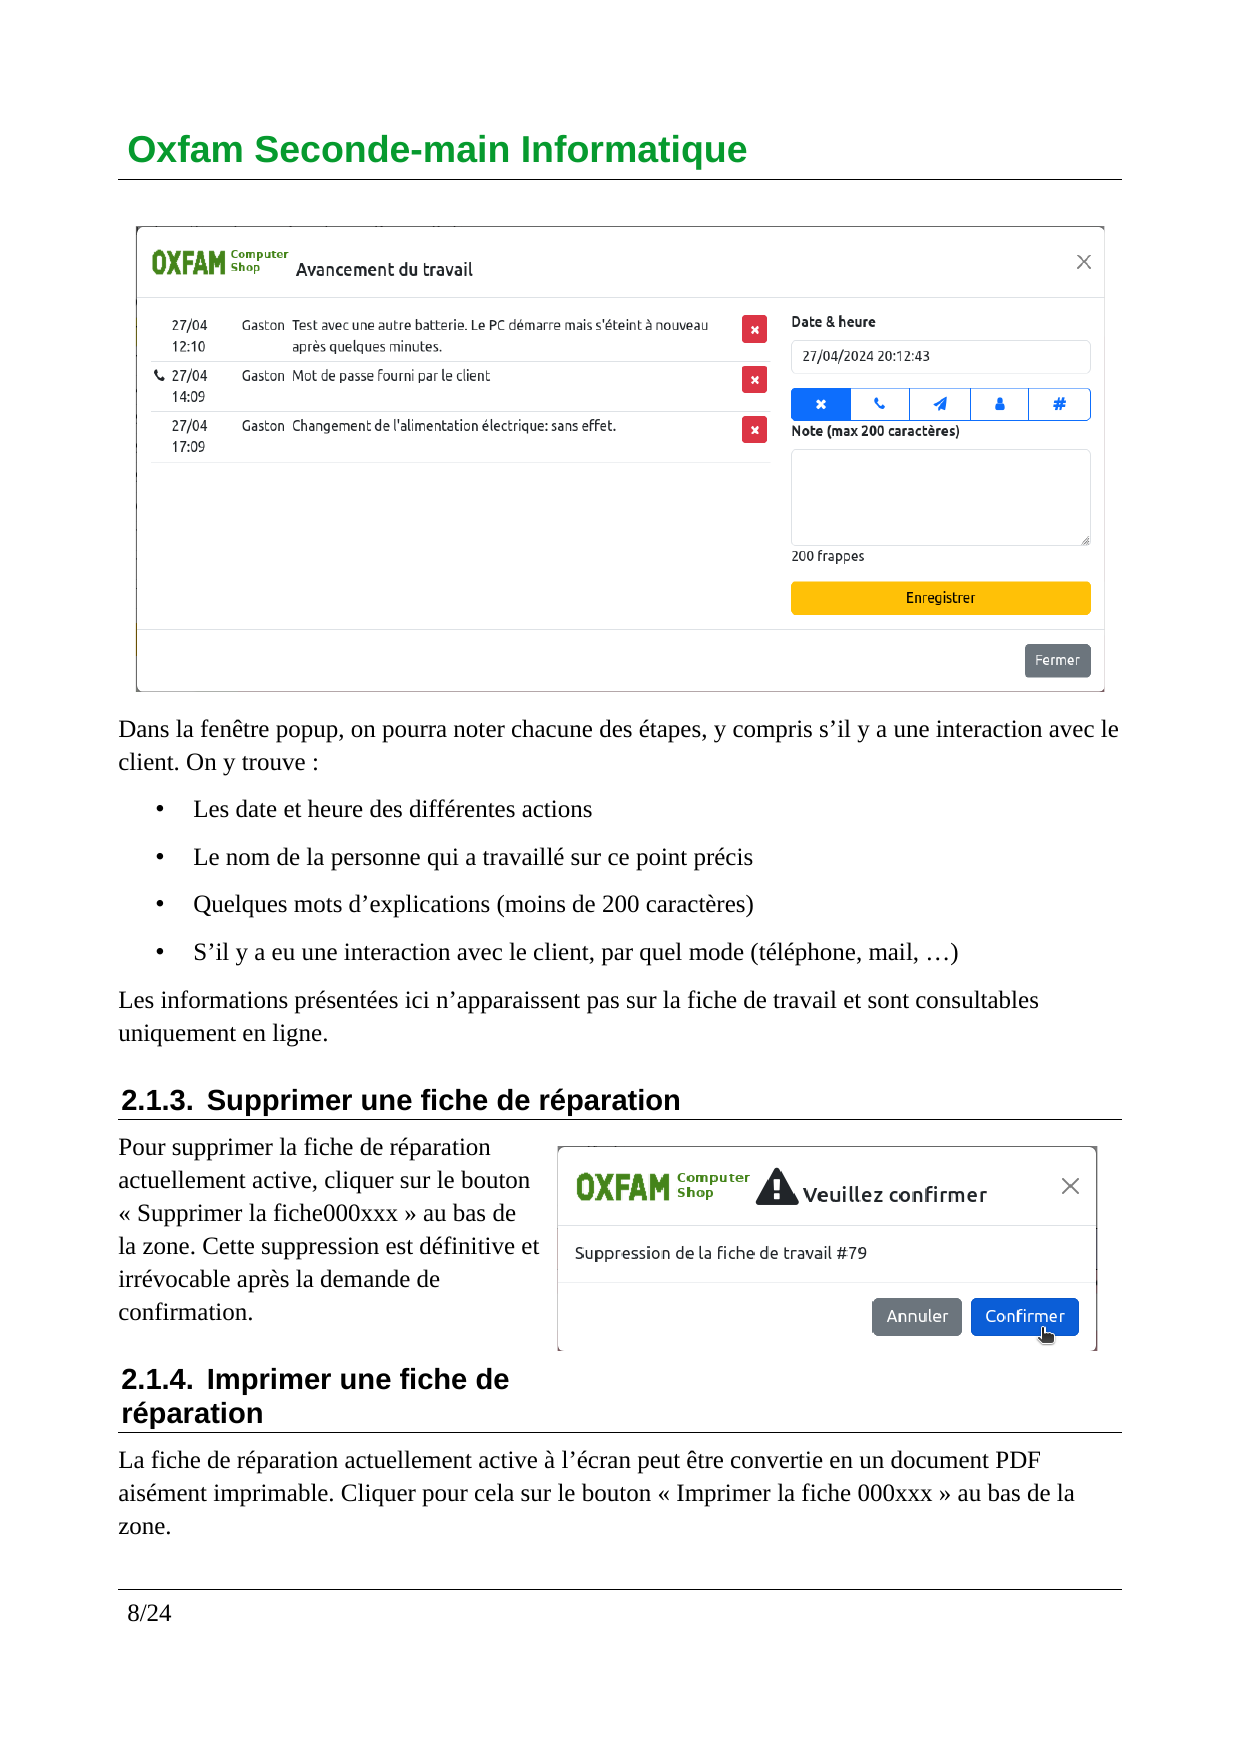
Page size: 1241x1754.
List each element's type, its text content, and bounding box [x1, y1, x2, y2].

picture [135, 226, 1105, 692]
subtitle Supprimer une fiche de réparation [118, 1080, 1122, 1119]
subtitle Imprimer une fiche de réparation [118, 1359, 1122, 1432]
list S’il y a eu une interaction avec le client, par quel mode (téléphone, mail, …) [156, 937, 1122, 966]
list Le nom de la personne qui a travaillé sur ce point précis [156, 842, 1122, 871]
list Quelques mots d’explications (moins de 200 caractères) [156, 889, 1122, 918]
text Dans la fenêtre popup, on pourra noter chacune des étapes, y compris s’il y a une interaction avec le client. On y trouve : [118, 208, 1122, 775]
picture [557, 1146, 1098, 1351]
text Les informations présentées ici n’apparaissent pas sur la fiche de travail et sont consultables uniquement en ligne. [118, 985, 1122, 1046]
list Les date et heure des différentes actions [156, 794, 1122, 823]
text La fiche de réparation actuellement active à l’écran peut être convertie en un document PDF aisément imprimable. Cliquer pour cela sur le bouton « Imprimer la fiche 000xxx » au bas de la zone. [118, 1445, 1122, 1539]
text Pour supprimer la fiche de réparation actuellement active, cliquer sur le bouton « Supprimer la fiche000xxx » au bas de la zone. Cette suppression est définitive et irrévocable après la demande de confirmation. [118, 1129, 1122, 1368]
